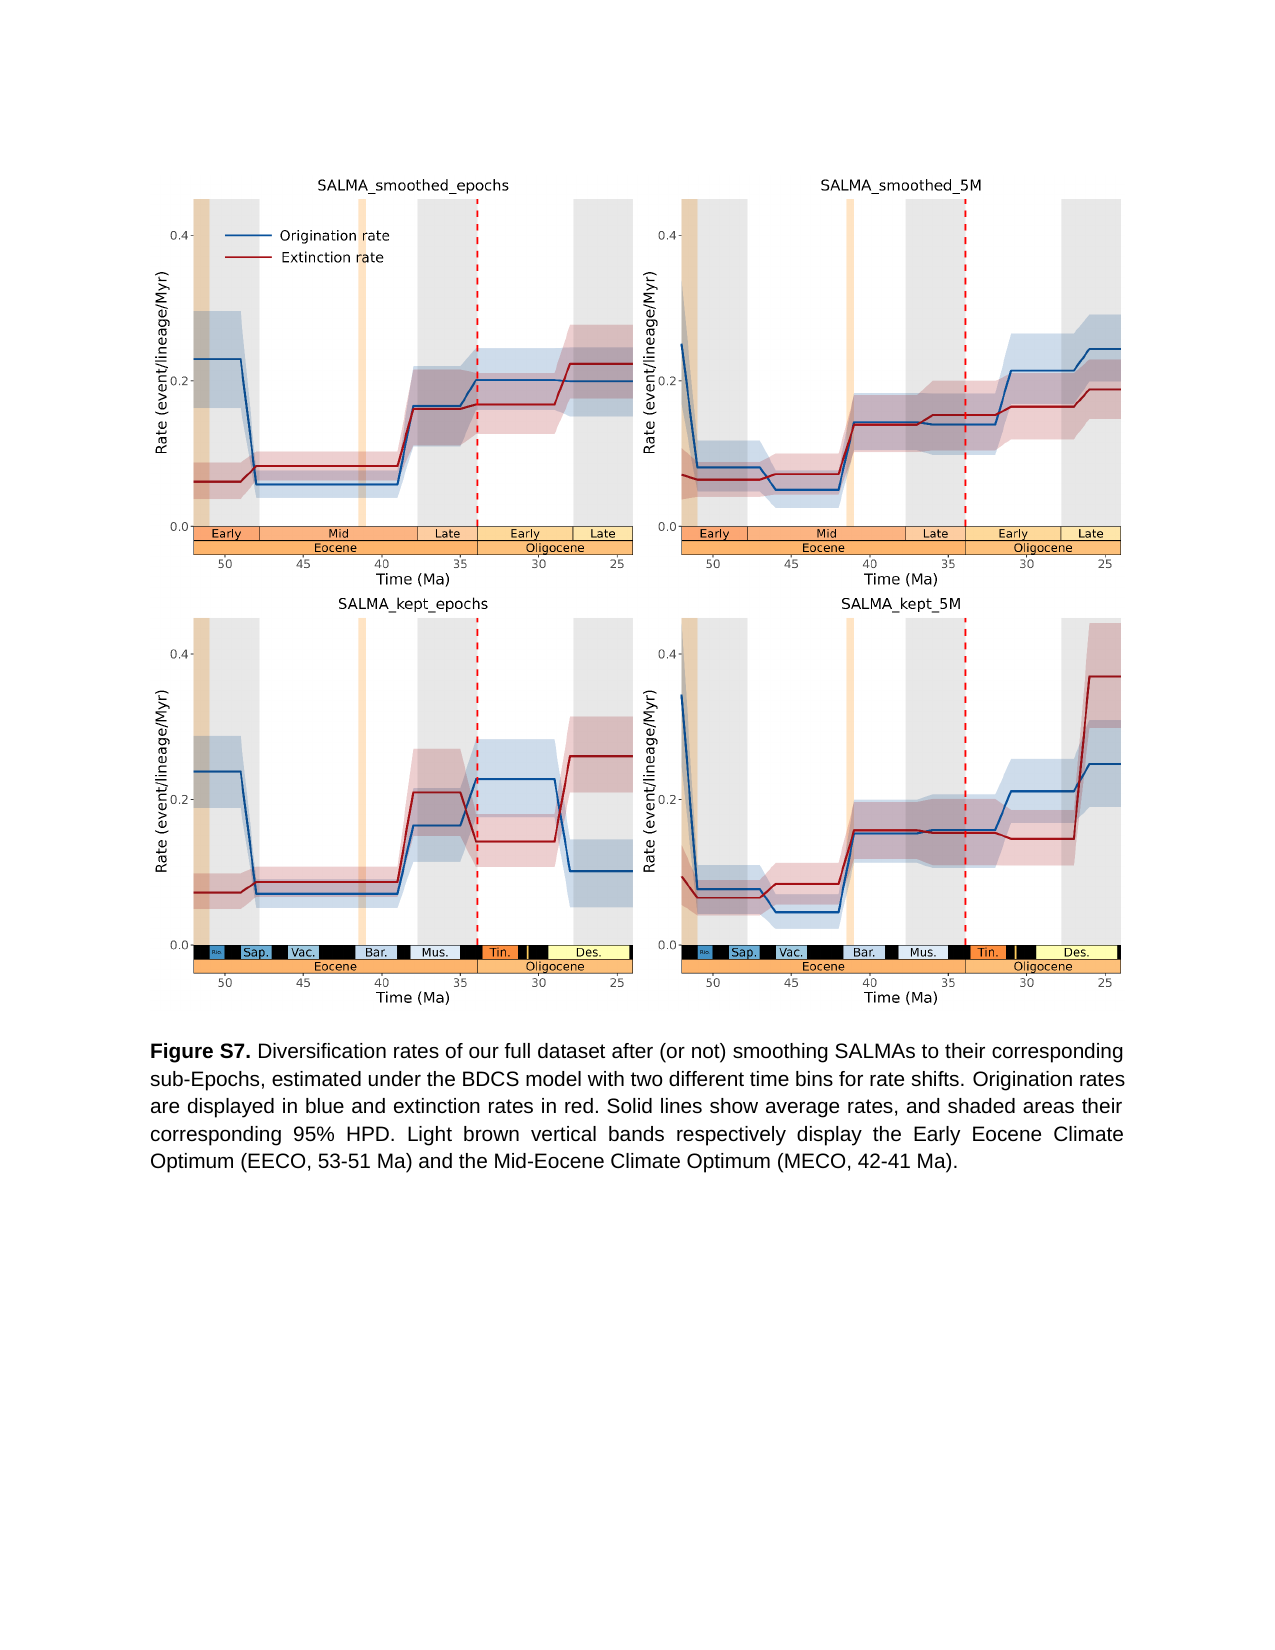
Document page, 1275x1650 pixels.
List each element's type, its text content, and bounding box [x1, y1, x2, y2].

text Figure S7. Diversification rates of our full dataset after (or not) smoothing SALMAs to their corresponding sub-Epochs, estimated under the BDCS model with two different time bins for rate shifts. Origination rates are displayed in blue and extinction rates in red. Solid lines show average rates, and shaded areas their corresponding 95% HPD. Light brown vertical bands respectively display the Early Eocene Climate Optimum (EECO, 53-51 Ma) and the Mid-Eocene Climate Optimum (MECO, 42-41 Ma). [150, 1039, 1125, 1173]
picture [150, 175, 1125, 1011]
